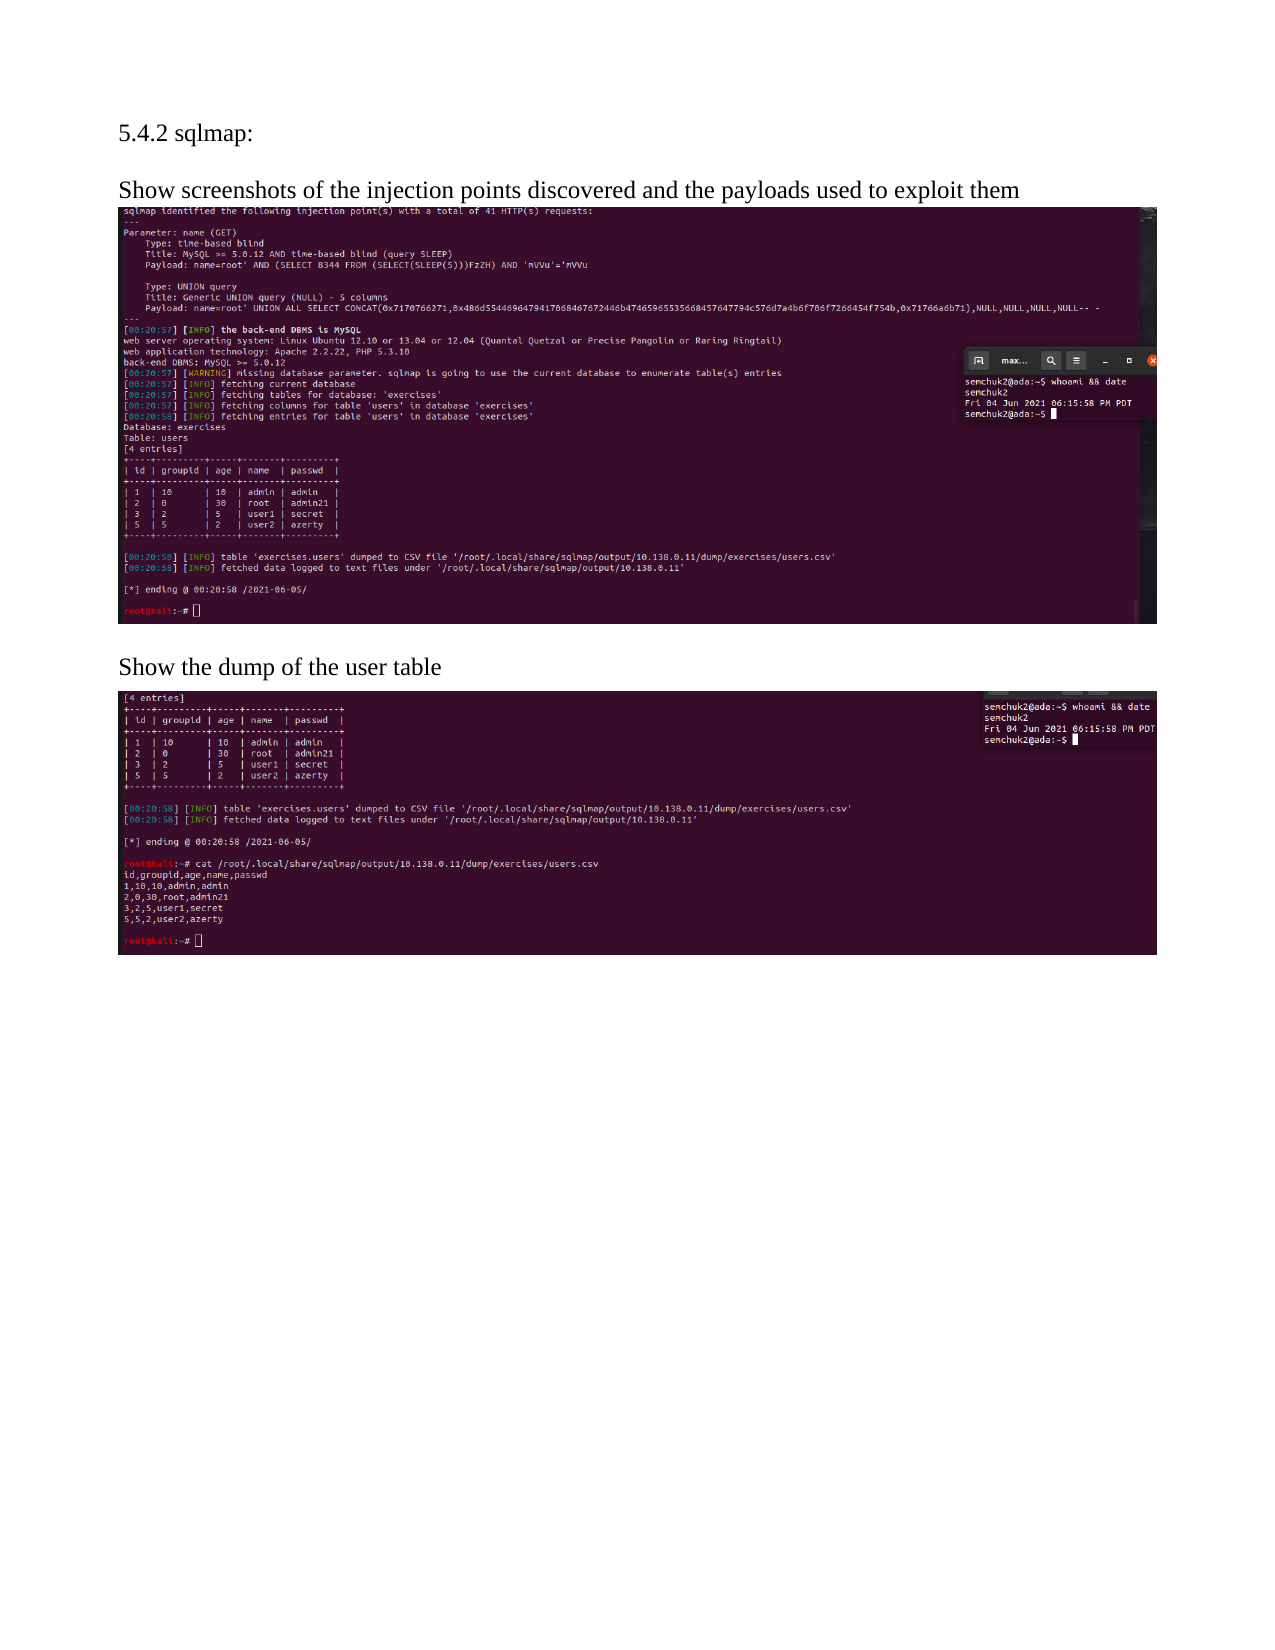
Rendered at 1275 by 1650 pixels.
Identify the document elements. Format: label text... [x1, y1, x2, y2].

text Show screenshots of the injection points discovered and the payloads used to exploit them [118, 176, 1157, 204]
text Show the dump of the user table [118, 652, 1157, 681]
text 5.4.2 sqlmap: [118, 118, 1157, 147]
picture [118, 691, 1157, 955]
picture [118, 207, 1157, 624]
